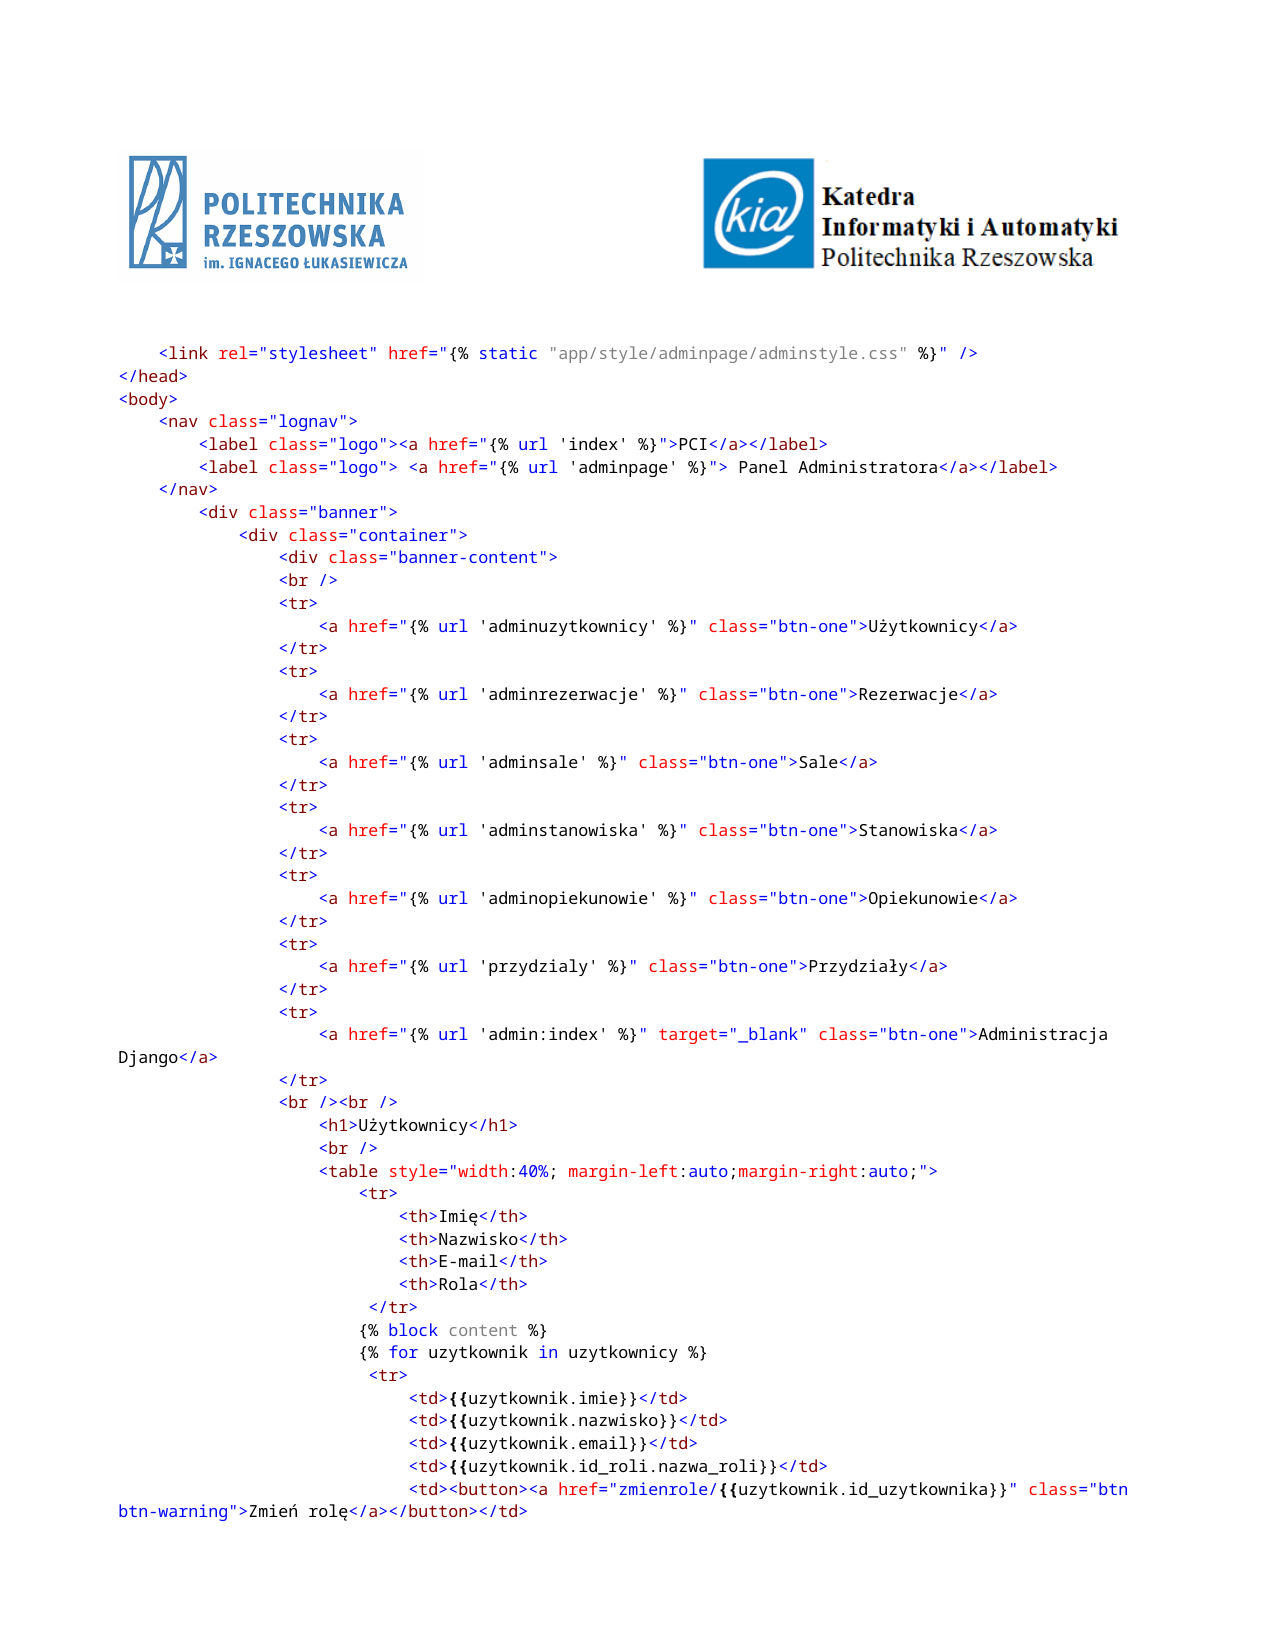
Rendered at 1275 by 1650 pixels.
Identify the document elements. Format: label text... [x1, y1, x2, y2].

text <body> [118, 387, 1157, 410]
text <nav class="lognav"> [118, 410, 1157, 433]
text <th>Rola</th> [118, 1273, 1157, 1296]
text </tr> [118, 978, 1157, 1000]
text <div class="banner-content"> [118, 546, 1157, 569]
text <br /> [118, 569, 1157, 592]
text <td>{{uzytkownik.id_roli.nazwa_roli}}</td> [118, 1454, 1157, 1477]
text <h1>Użytkownicy</h1> [118, 1114, 1157, 1137]
text <link rel="stylesheet" href="{% static "app/style/adminpage/adminstyle.css" %}" /> [118, 342, 1157, 364]
text <th>Imię</th> [118, 1205, 1157, 1227]
text {% block content %} [118, 1318, 1157, 1341]
text <a href="{% url 'przydzialy' %}" class="btn-one">Przydziały</a> [118, 955, 1157, 978]
text </tr> [118, 1068, 1157, 1091]
text <tr> [118, 1182, 1157, 1205]
text <td><button><a href="zmienrole/{{uzytkownik.id_uzytkownika}}" class="btn btn-warning">Zmień rolę</a></button></td> [118, 1477, 1157, 1523]
text </tr> [118, 705, 1157, 728]
text <a href="{% url 'adminopiekunowie' %}" class="btn-one">Opiekunowie</a> [118, 887, 1157, 909]
text <th>Nazwisko</th> [118, 1227, 1157, 1250]
text <td>{{uzytkownik.nazwisko}}</td> [118, 1409, 1157, 1432]
text <td>{{uzytkownik.imie}}</td> [118, 1386, 1157, 1409]
text <tr> [118, 932, 1157, 955]
text <tr> [118, 1000, 1157, 1023]
text </tr> [118, 841, 1157, 864]
text <tr> [118, 864, 1157, 887]
text <a href="{% url 'adminrezerwacje' %}" class="btn-one">Rezerwacje</a> [118, 682, 1157, 705]
text <a href="{% url 'adminsale' %}" class="btn-one">Sale</a> [118, 751, 1157, 773]
text <a href="{% url 'adminstanowiska' %}" class="btn-one">Stanowiska</a> [118, 819, 1157, 841]
picture [685, 143, 1147, 286]
text <th>E-mail</th> [118, 1250, 1157, 1273]
text <label class="logo"> <a href="{% url 'adminpage' %}"> Panel Administratora</a></label> [118, 455, 1157, 478]
text <a href="{% url 'adminuzytkownicy' %}" class="btn-one">Użytkownicy</a> [118, 614, 1157, 637]
text <br /><br /> [118, 1091, 1157, 1114]
text <tr> [118, 1364, 1157, 1386]
text <div class="container"> [118, 523, 1157, 546]
text {% for uzytkownik in uzytkownicy %} [118, 1341, 1157, 1364]
text </tr> [118, 909, 1157, 932]
text <tr> [118, 728, 1157, 751]
text </tr> [118, 637, 1157, 660]
picture [118, 147, 423, 284]
text <tr> [118, 660, 1157, 682]
text </tr> [118, 1296, 1157, 1318]
text <div class="banner"> [118, 501, 1157, 523]
text <tr> [118, 796, 1157, 819]
text </tr> [118, 773, 1157, 796]
text <td>{{uzytkownik.email}}</td> [118, 1432, 1157, 1454]
text <tr> [118, 592, 1157, 614]
text <table style="width:40%; margin-left:auto;margin-right:auto;"> [118, 1159, 1157, 1182]
text <br /> [118, 1137, 1157, 1159]
text <label class="logo"><a href="{% url 'index' %}">PCI</a></label> [118, 433, 1157, 455]
text </nav> [118, 478, 1157, 501]
text <a href="{% url 'admin:index' %}" target="_blank" class="btn-one">Administracja Django</a> [118, 1023, 1157, 1068]
text </head> [118, 364, 1157, 387]
